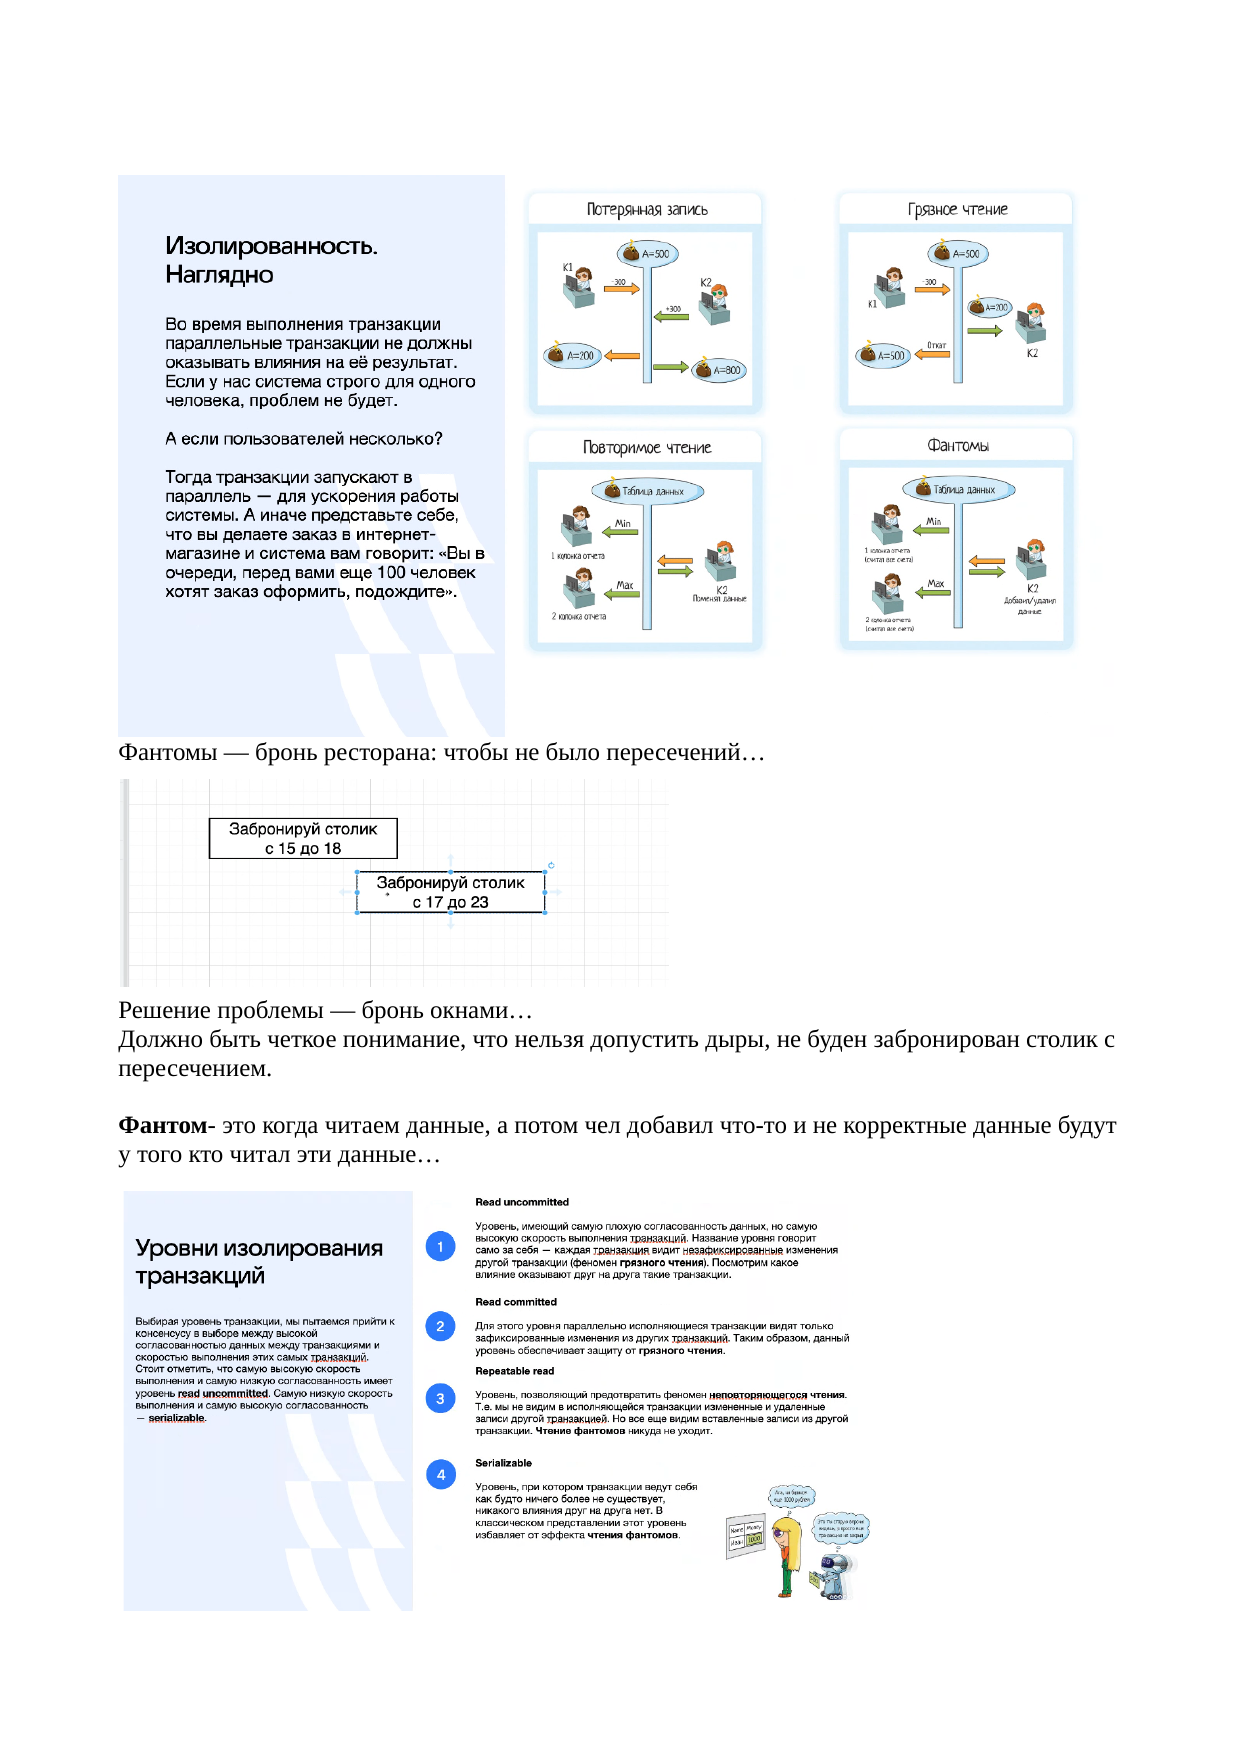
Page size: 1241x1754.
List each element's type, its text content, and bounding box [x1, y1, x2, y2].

text Решение проблемы — бронь окнами… [118, 996, 1122, 1024]
picture [118, 175, 1123, 737]
text Должно быть четкое понимание, что нельзя допустить дыры, не буден забронирован столик с пересечением. [118, 1024, 1122, 1082]
text Фантомы — бронь ресторана: чтобы не было пересечений… [118, 737, 1122, 766]
picture [120, 779, 669, 987]
picture [123, 1191, 874, 1611]
text Фантом- это когда читаем данные, а потом чел добавил что-то и не корректные данные будут у того кто читал эти данные… [118, 1111, 1122, 1168]
